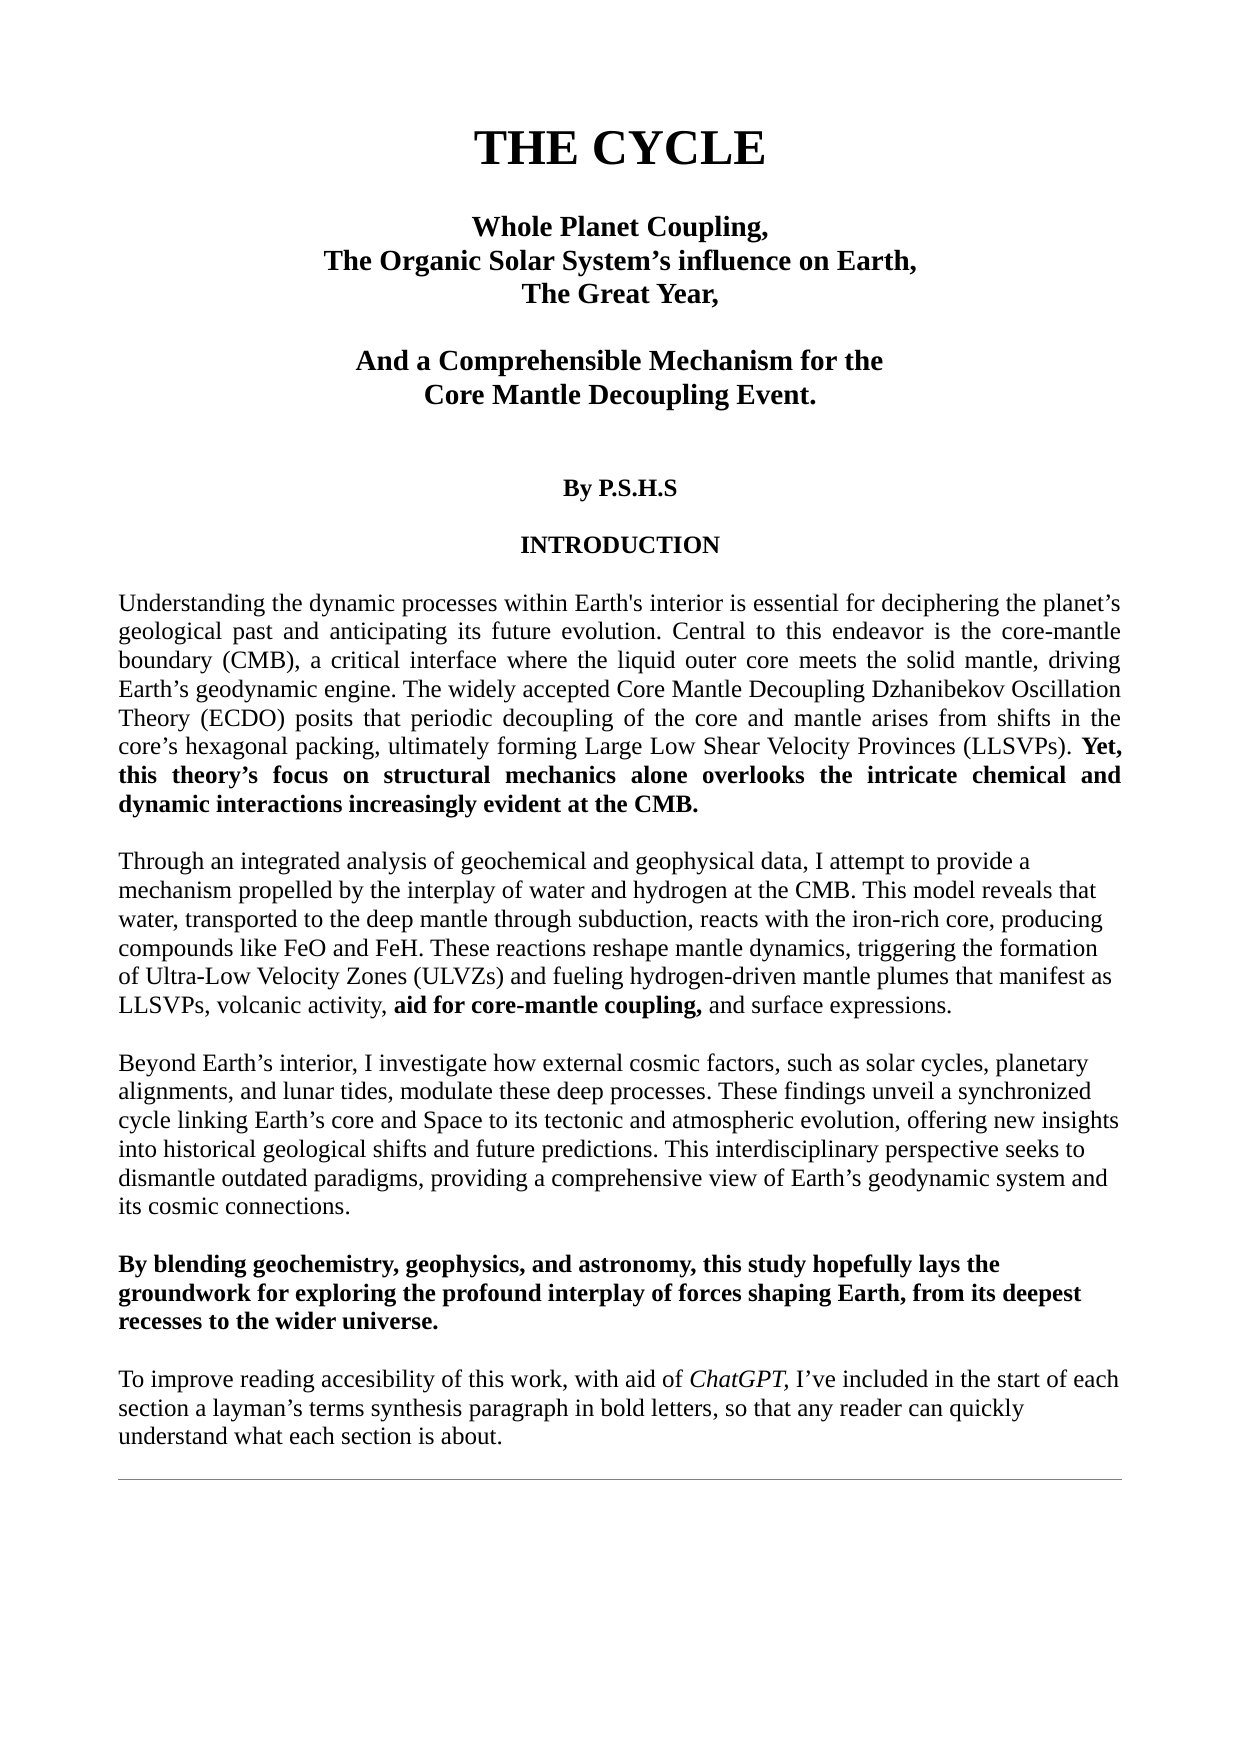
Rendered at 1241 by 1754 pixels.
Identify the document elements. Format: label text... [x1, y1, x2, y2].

text Whole Planet Coupling, [118, 209, 1122, 243]
text Beyond Earth’s interior, I investigate how external cosmic factors, such as solar cycles, planetary alignments, and lunar tides, modulate these deep processes. These findings unveil a synchronized cycle linking Earth’s core and Space to its tectonic and atmospheric evolution, offering new insights into historical geological shifts and future predictions. This interdisciplinary perspective seeks to dismantle outdated paradigms, providing a comprehensive view of Earth’s geodynamic system and its cosmic connections. [118, 1048, 1122, 1220]
text By blending geochemistry, geophysics, and astronomy, this study hopefully lays the groundwork for exploring the profound interplay of forces shaping Earth, from its deepest recesses to the wider universe. [118, 1249, 1122, 1335]
text And a Comprehensible Mechanism for the [118, 343, 1122, 377]
text To improve reading accesibility of this work, with aid of ChatGPT, I’ve included in the start of each section a layman’s terms synthesis paragraph in bold letters, so that any reader can quickly understand what each section is about. [118, 1364, 1122, 1450]
text Understanding the dynamic processes within Earth's interior is essential for deciphering the planet’s geological past and anticipating its future evolution. Central to this endeavor is the core-mantle boundary (CMB), a critical interface where the liquid outer core meets the solid mantle, driving Earth’s geodynamic engine. The widely accepted Core Mantle Decoupling Dzhanibekov Oscillation Theory (ECDO) posits that periodic decoupling of the core and mantle arises from shifts in the core’s hexagonal packing, ultimately forming Large Low Shear Velocity Provinces (LLSVPs). Yet, this theory’s focus on structural mechanics alone overlooks the intricate chemical and dynamic interactions increasingly evident at the CMB. [118, 588, 1122, 818]
text The Organic Solar System’s influence on Earth, [118, 243, 1122, 276]
text THE CYCLE [118, 118, 1122, 176]
text Core Mantle Decoupling Event. [118, 377, 1122, 410]
text INTRODUCTION [118, 530, 1122, 559]
text By P.S.H.S [118, 473, 1122, 501]
text The Great Year, [118, 276, 1122, 310]
text Through an integrated analysis of geochemical and geophysical data, I attempt to provide a mechanism propelled by the interplay of water and hydrogen at the CMB. This model reveals that water, transported to the deep mantle through subduction, reacts with the iron-rich core, producing compounds like FeO and FeH. These reactions reshape mantle dynamics, triggering the formation of Ultra-Low Velocity Zones (ULVZs) and fueling hydrogen-driven mantle plumes that manifest as LLSVPs, volcanic activity, aid for core-mantle coupling, and surface expressions. [118, 846, 1122, 1019]
